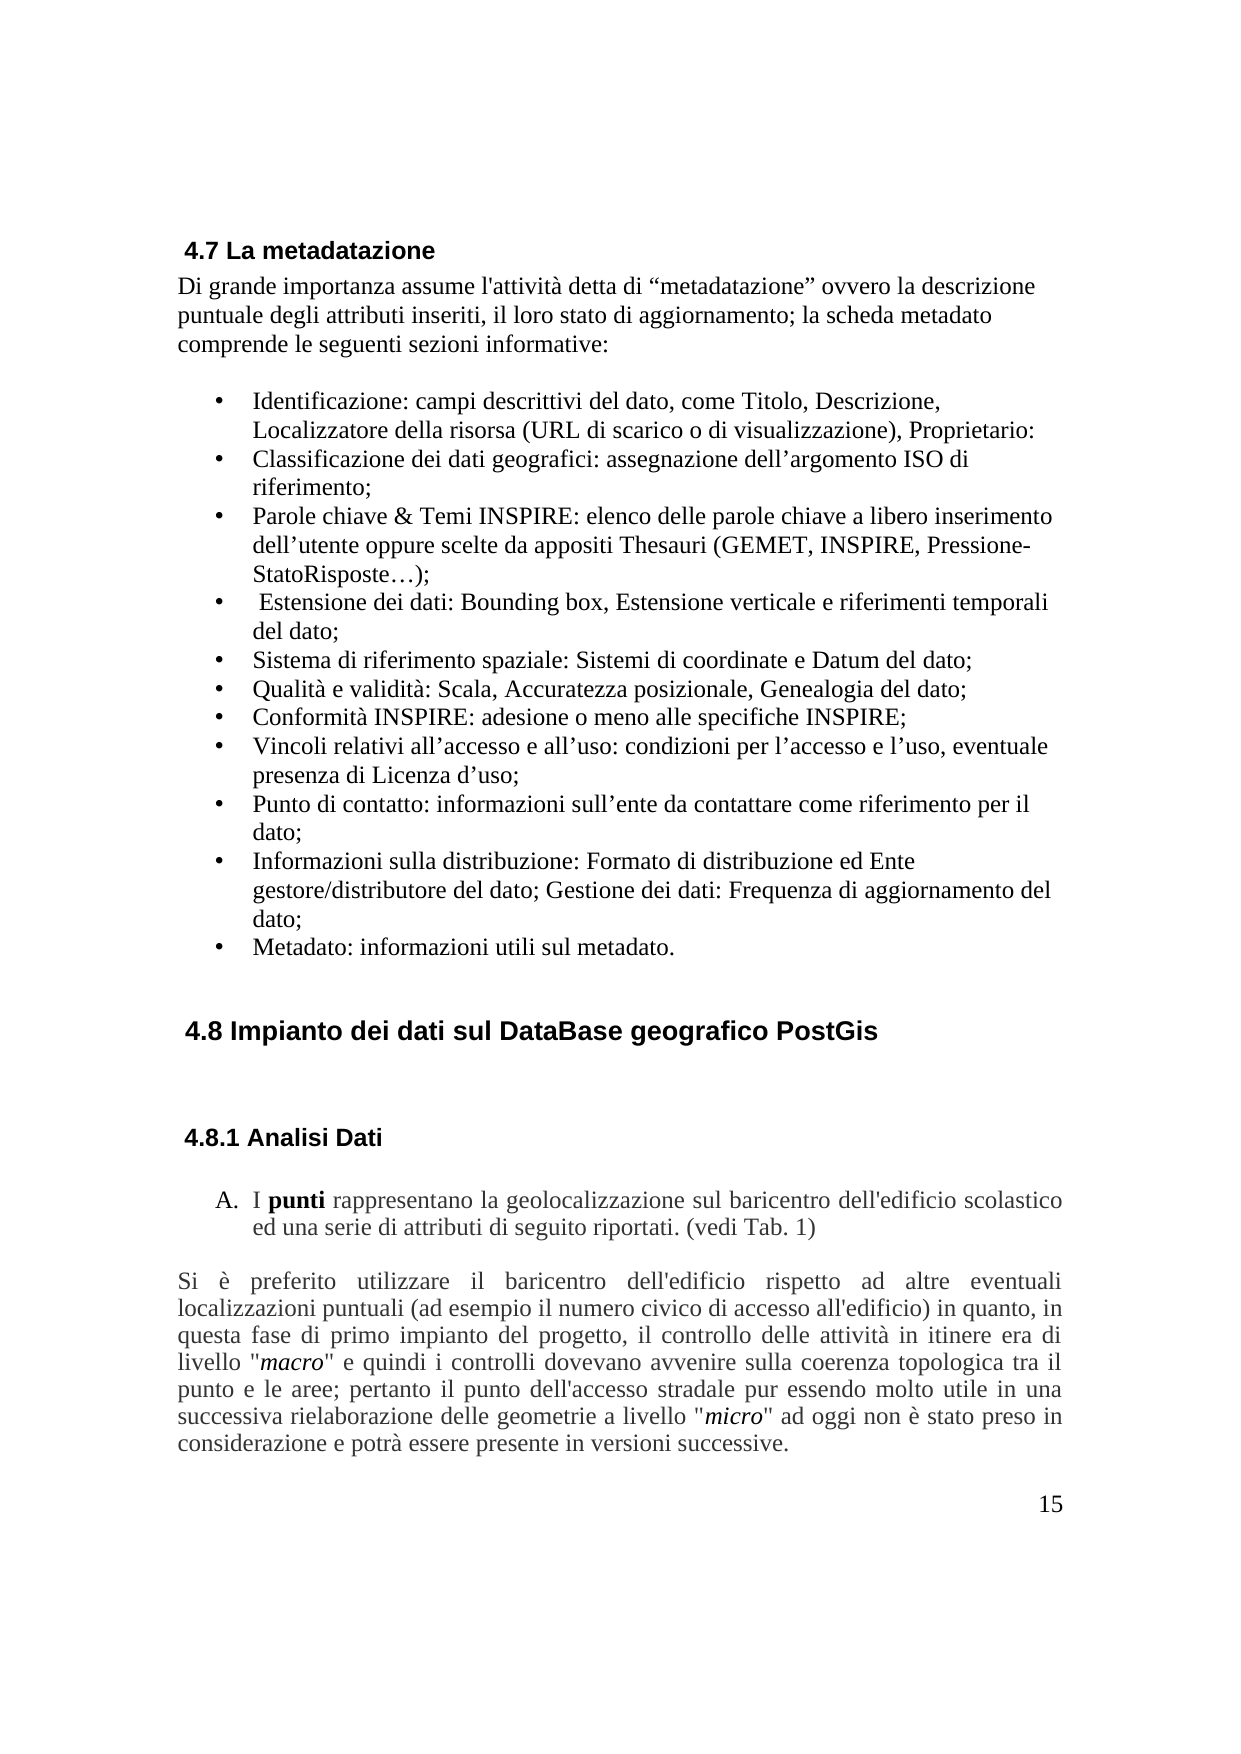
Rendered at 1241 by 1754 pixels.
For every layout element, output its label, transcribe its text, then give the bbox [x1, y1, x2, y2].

list Metadato: informazioni utili sul metadato. [215, 932, 1063, 961]
text Di grande importanza assume l'attività detta di “metadatazione” ovvero la descrizione puntuale degli attributi inseriti, il loro stato di aggiornamento; la scheda metadato comprende le seguenti sezioni informative: [177, 271, 1063, 357]
subtitle Analisi Dati [177, 1123, 1063, 1151]
list Identificazione: campi descrittivi del dato, come Titolo, Descrizione, Localizzatore della risorsa (URL di scarico o di visualizzazione), Proprietario: [215, 386, 1063, 444]
text Si è preferito utilizzare il baricentro dell'edificio rispetto ad altre eventuali localizzazioni puntuali (ad esempio il numero civico di accesso all'edificio) in quanto, in questa fase di primo impianto del progetto, il controllo delle attività in itinere era di livello "macro" e quindi i controlli dovevano avvenire sulla coerenza topologica tra il punto e le aree; pertanto il punto dell'accesso stradale pur essendo molto utile in una successiva rielaborazione delle geometrie a livello "micro" ad oggi non è stato preso in considerazione e potrà essere presente in versioni successive. [177, 1268, 1063, 1457]
list Informazioni sulla distribuzione: Formato di distribuzione ed Ente gestore/distributore del dato; Gestione dei dati: Frequenza di aggiornamento del dato; [215, 846, 1063, 932]
list Punto di contatto: informazioni sull’ente da contattare come riferimento per il dato; [215, 789, 1063, 846]
list Classificazione dei dati geografici: assegnazione dell’argomento ISO di riferimento; [215, 444, 1063, 501]
list Conformità INSPIRE: adesione o meno alle specifiche INSPIRE; [215, 702, 1063, 731]
list I punti rappresentano la geolocalizzazione sul baricentro dell'edificio scolastico ed una serie di attributi di seguito riportati. (vedi Tab. 1) [215, 1186, 1063, 1241]
list Qualità e validità: Scala, Accuratezza posizionale, Genealogia del dato; [215, 674, 1063, 702]
subtitle Impianto dei dati sul DataBase geografico PostGis [177, 1015, 1063, 1046]
list Estensione dei dati: Bounding box, Estensione verticale e riferimenti temporali del dato; [215, 587, 1063, 645]
list Vincoli relativi all’accesso e all’uso: condizioni per l’accesso e l’uso, eventuale presenza di Licenza d’uso; [215, 731, 1063, 789]
list Parole chiave & Temi INSPIRE: elenco delle parole chiave a libero inserimento dell’utente oppure scelte da appositi Thesauri (GEMET, INSPIRE, Pressione-StatoRisposte…); [215, 501, 1063, 587]
list Sistema di riferimento spaziale: Sistemi di coordinate e Datum del dato; [215, 645, 1063, 674]
subtitle La metadatazione [177, 236, 1063, 265]
